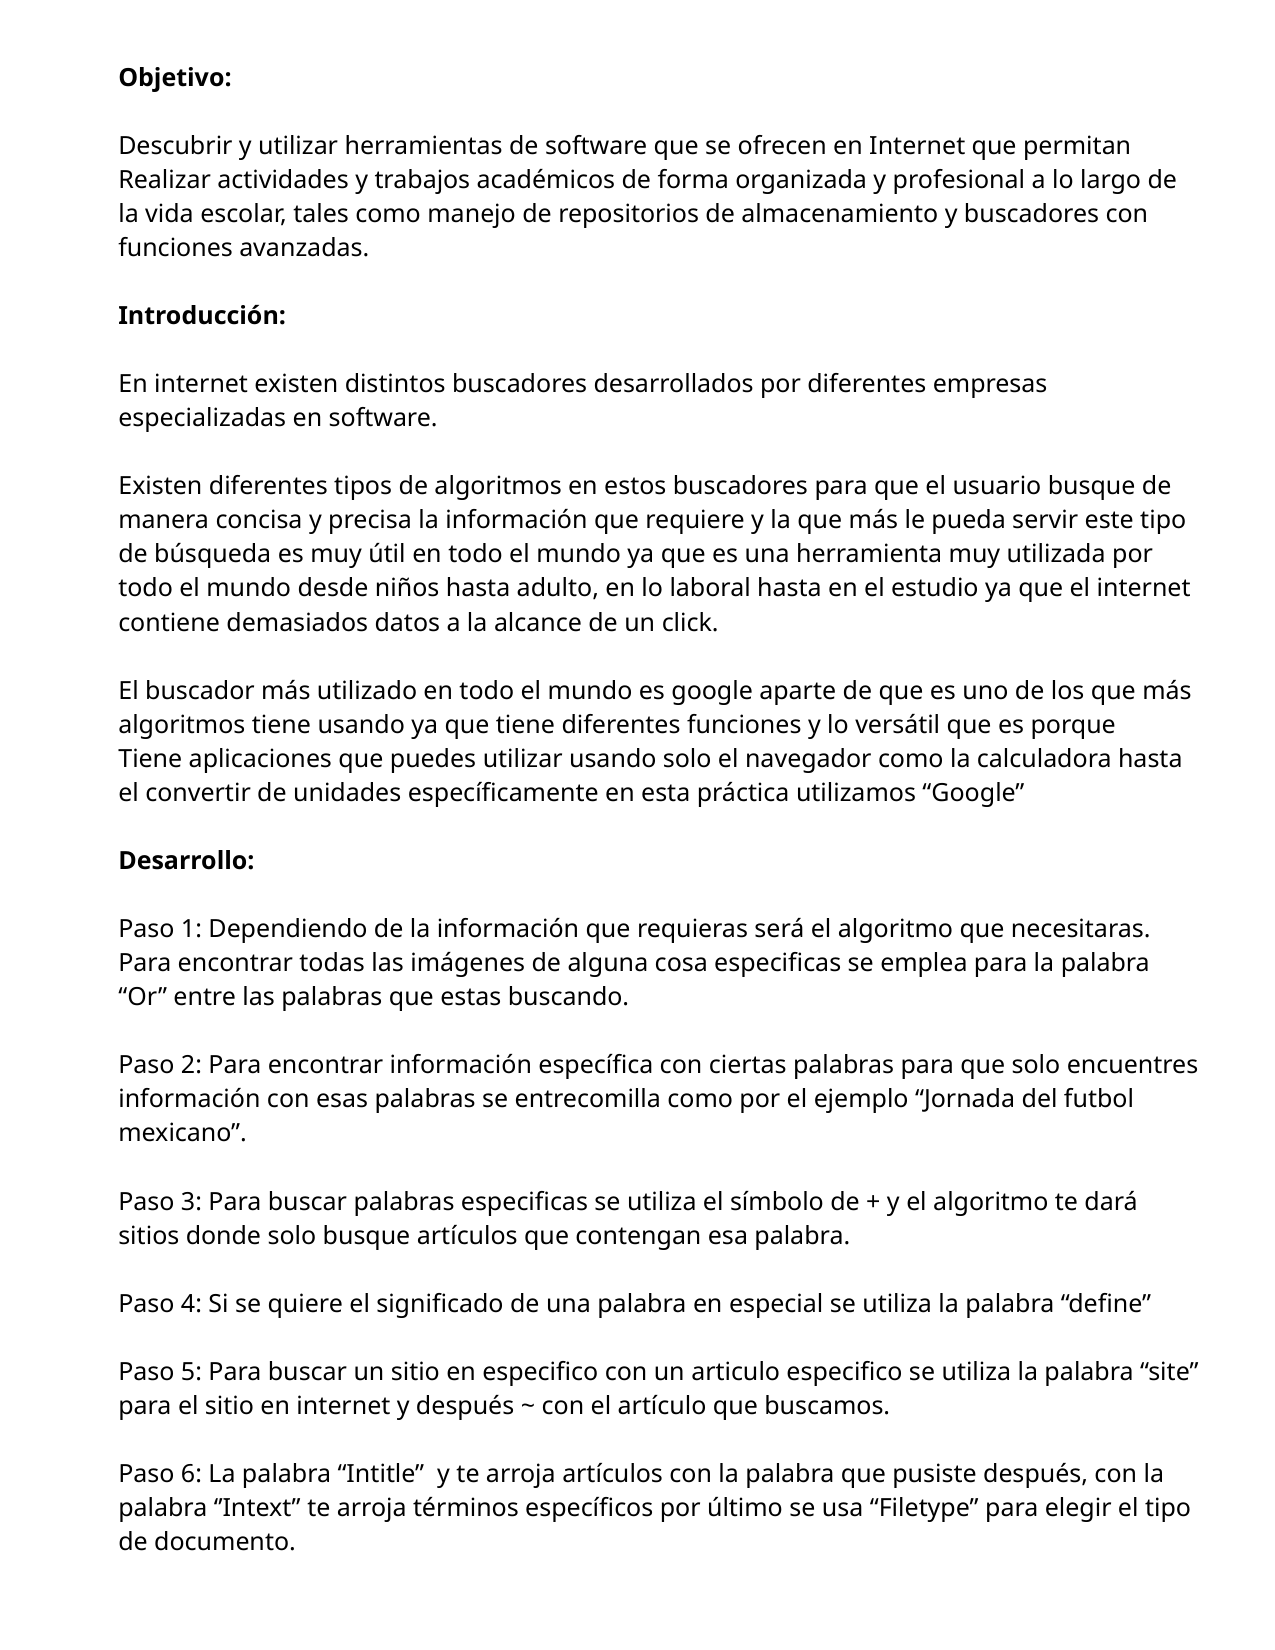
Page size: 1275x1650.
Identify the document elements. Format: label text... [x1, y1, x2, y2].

text Objetivo: [118, 59, 1205, 93]
text Paso 1: Dependiendo de la información que requieras será el algoritmo que necesitaras. Para encontrar todas las imágenes de alguna cosa especificas se emplea para la palabra “Or” entre las palabras que estas buscando. [118, 911, 1205, 1013]
text Existen diferentes tipos de algoritmos en estos buscadores para que el usuario busque de manera concisa y precisa la información que requiere y la que más le pueda servir este tipo de búsqueda es muy útil en todo el mundo ya que es una herramienta muy utilizada por todo el mundo desde niños hasta adulto, en lo laboral hasta en el estudio ya que el internet contiene demasiados datos a la alcance de un click. [118, 468, 1205, 638]
text Descubrir y utilizar herramientas de software que se ofrecen en Internet que permitan [118, 127, 1205, 161]
text Tiene aplicaciones que puedes utilizar usando solo el navegador como la calculadora hasta el convertir de unidades específicamente en esta práctica utilizamos “Google” [118, 740, 1205, 808]
text Paso 3: Para buscar palabras especificas se utiliza el símbolo de + y el algoritmo te dará sitios donde solo busque artículos que contengan esa palabra. [118, 1183, 1205, 1251]
text Desarrollo: [118, 843, 1205, 877]
text El buscador más utilizado en todo el mundo es google aparte de que es uno de los que más algoritmos tiene usando ya que tiene diferentes funciones y lo versátil que es porque [118, 672, 1205, 740]
text Realizar actividades y trabajos académicos de forma organizada y profesional a lo largo de la vida escolar, tales como manejo de repositorios de almacenamiento y buscadores con funciones avanzadas. [118, 161, 1205, 263]
text Paso 6: La palabra “Intitle” y te arroja artículos con la palabra que pusiste después, con la palabra ‘’Intext” te arroja términos específicos por último se usa “Filetype” para elegir el tipo de documento. [118, 1456, 1205, 1558]
text Paso 5: Para buscar un sitio en especifico con un articulo especifico se utiliza la palabra “site” para el sitio en internet y después ~ con el artículo que buscamos. [118, 1353, 1205, 1422]
text Introducción: [118, 298, 1205, 332]
text En internet existen distintos buscadores desarrollados por diferentes empresas especializadas en software. [118, 366, 1205, 434]
text Paso 4: Si se quiere el significado de una palabra en especial se utiliza la palabra “define” [118, 1285, 1205, 1319]
text Paso 2: Para encontrar información específica con ciertas palabras para que solo encuentres información con esas palabras se entrecomilla como por el ejemplo “Jornada del futbol mexicano”. [118, 1047, 1205, 1149]
